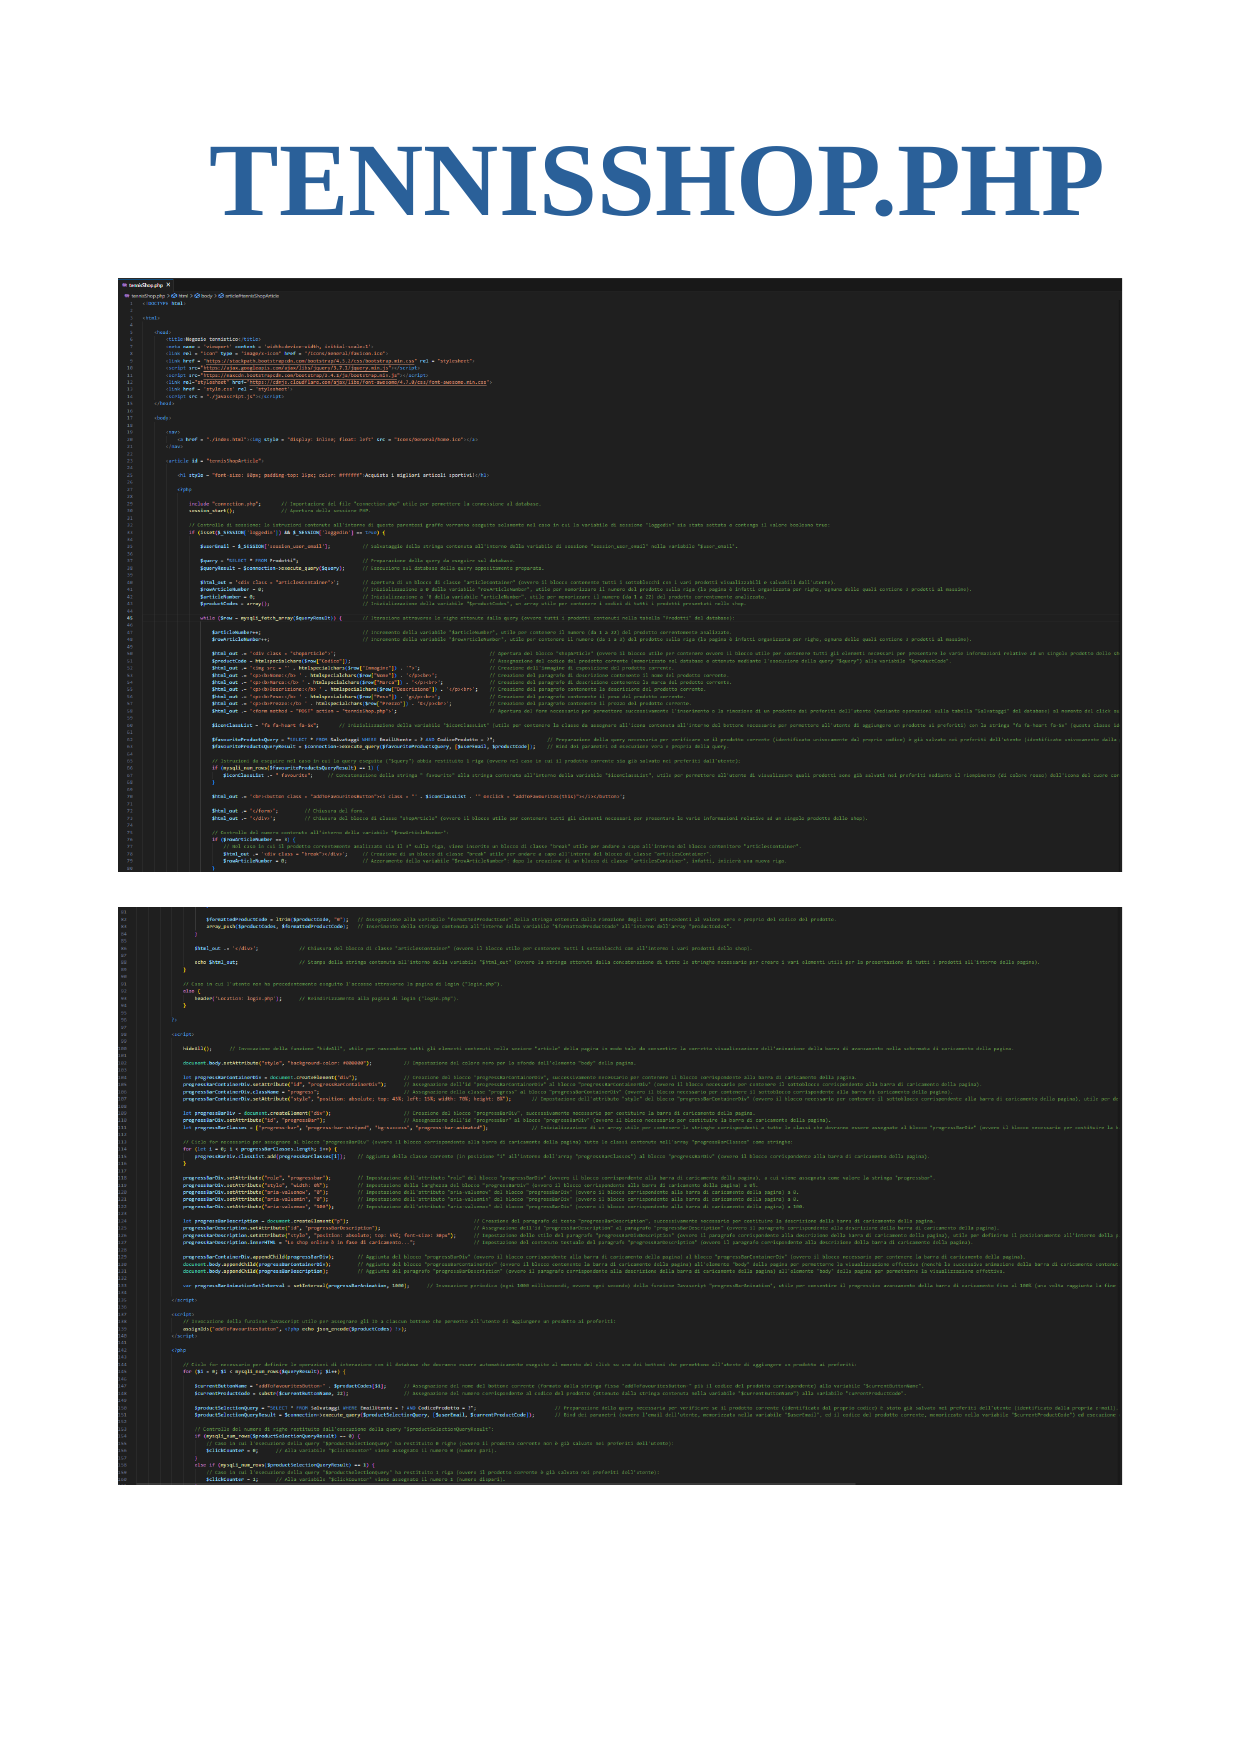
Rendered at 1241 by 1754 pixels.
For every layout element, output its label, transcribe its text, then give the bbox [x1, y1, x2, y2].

list TENNISSHOP.PHP [156, 118, 1122, 238]
picture [118, 907, 1123, 1485]
picture [118, 278, 1123, 872]
